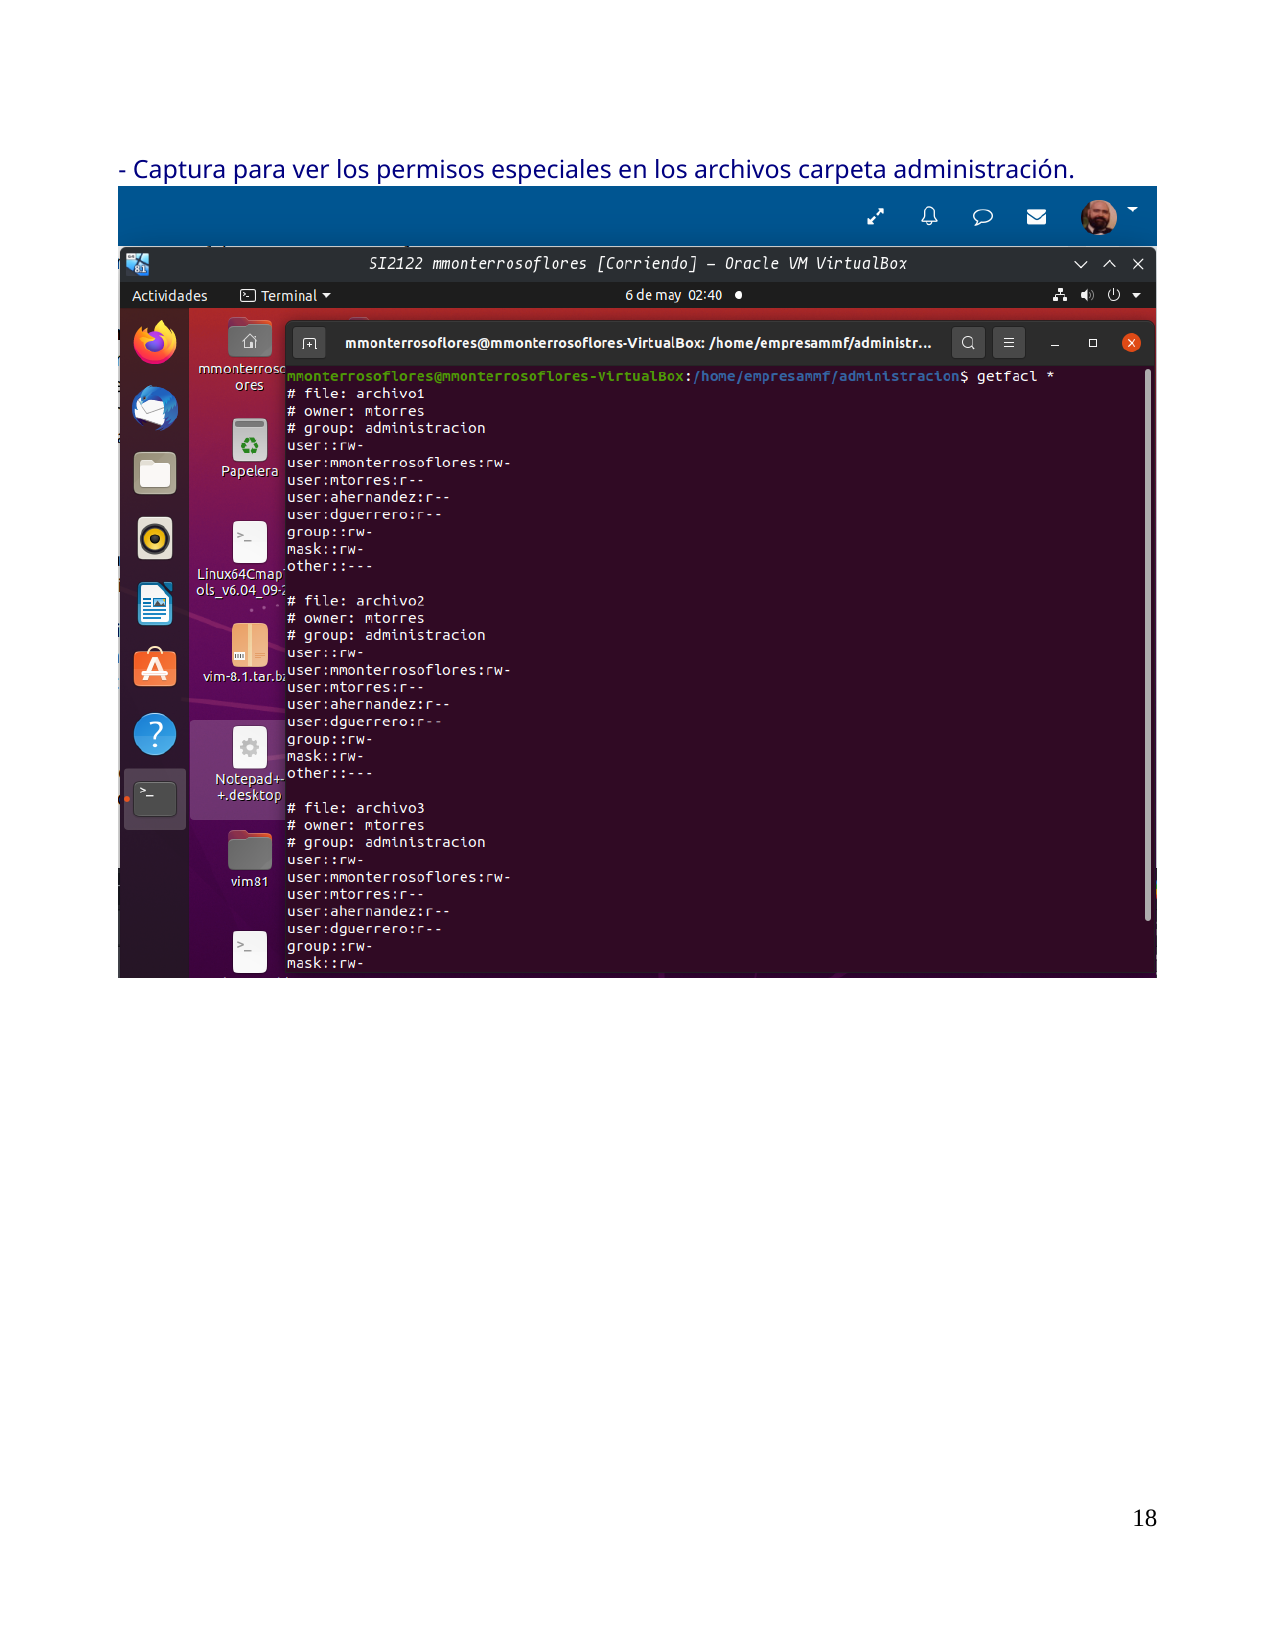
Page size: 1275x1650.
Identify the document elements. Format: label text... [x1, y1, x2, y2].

table_header [118, 978, 1157, 1012]
text - Captura para ver los permisos especiales en los archivos carpeta administración. [118, 152, 1157, 186]
picture [118, 186, 1157, 978]
